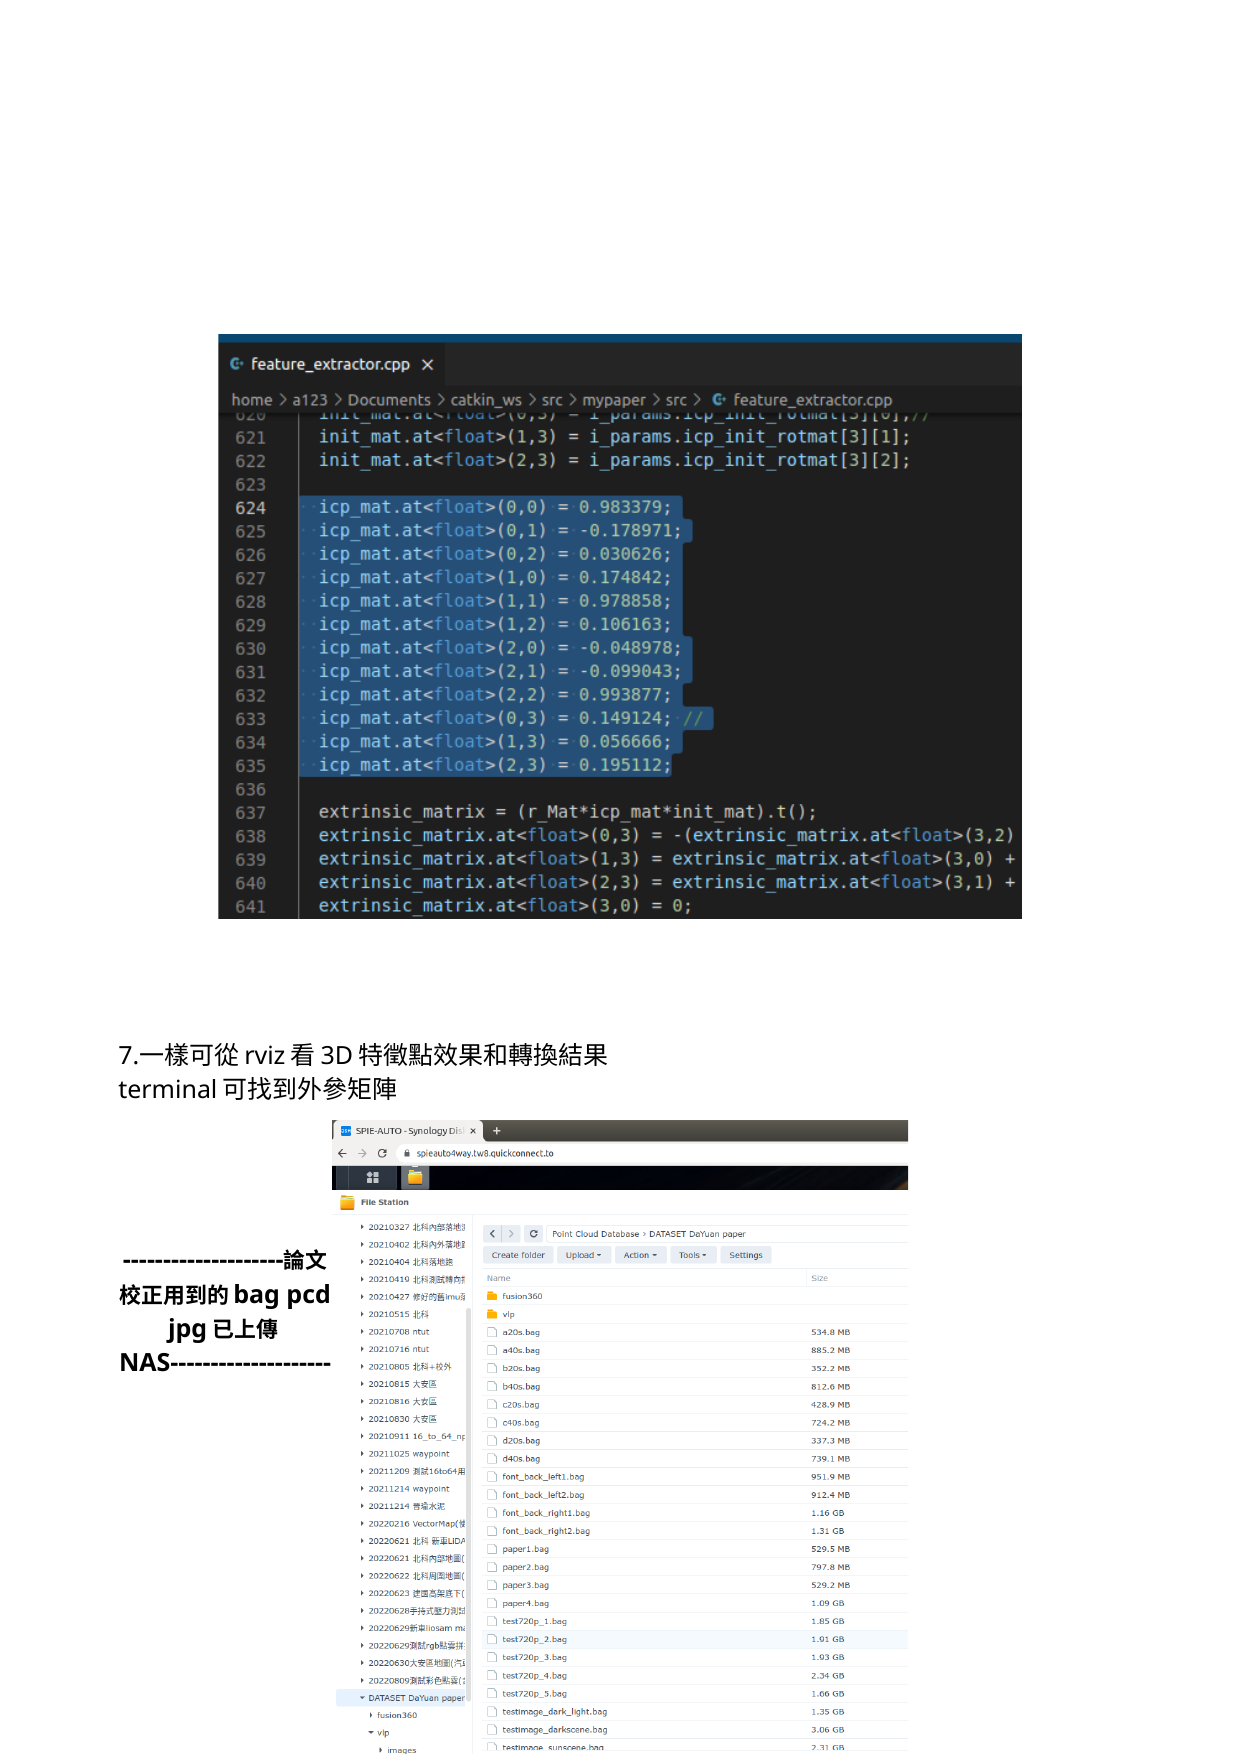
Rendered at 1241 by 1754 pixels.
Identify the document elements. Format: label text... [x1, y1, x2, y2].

text [909, 1242, 1122, 1378]
text terminal可找到外參矩陣 [118, 1072, 1122, 1106]
text 7.一樣可從rviz看3D特徵點效果和轉換結果 [118, 1038, 1122, 1072]
picture [218, 334, 1022, 919]
text --------------------論文校正用到的bag pcd jpg已上傳NAS-------------------- [118, 1242, 332, 1378]
picture [332, 1120, 909, 1754]
